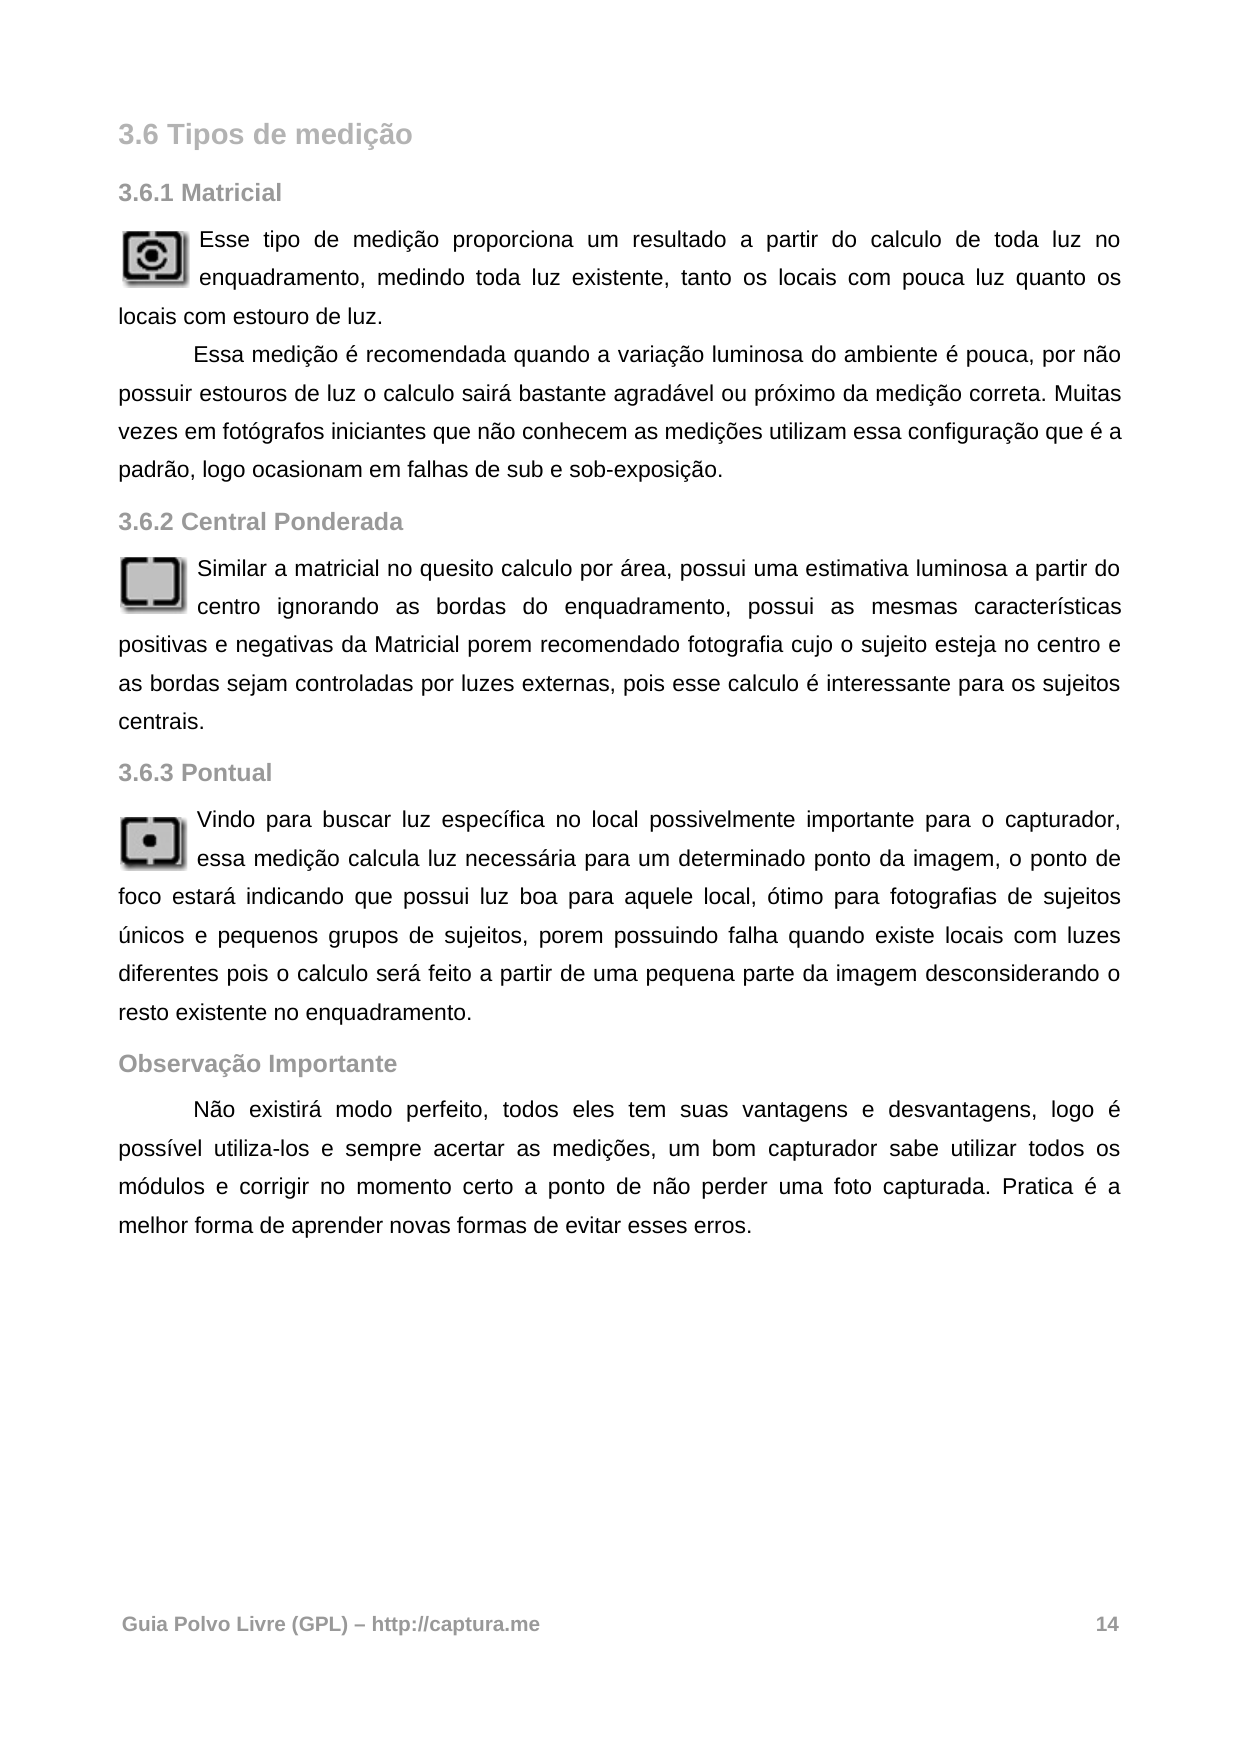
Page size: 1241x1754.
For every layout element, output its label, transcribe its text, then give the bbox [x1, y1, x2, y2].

picture [122, 231, 190, 288]
text Essa medição é recomendada quando a variação luminosa do ambiente é pouca, por não possuir estouros de luz o calculo sairá bastante agradável ou próximo da medição correta. Muitas vezes em fotógrafos iniciantes que não conhecem as medições utilizam essa configuração que é a padrão, logo ocasionam em falhas de sub e sob-exposição. [118, 342, 1122, 483]
subtitle 3.6.2 Central Ponderada [118, 507, 1122, 535]
text Esse tipo de medição proporciona um resultado a partir do calculo de toda luz no enquadramento, medindo toda luz existente, tanto os locais com pouca luz quanto os locais com estouro de luz. [118, 227, 1122, 329]
text Não existirá modo perfeito, todos eles tem suas vantagens e desvantagens, logo é possível utiliza-los e sempre acertar as medições, um bom capturador sabe utilizar todos os módulos e corrigir no momento certo a ponto de não perder uma foto capturada. Pratica é a melhor forma de aprender novas formas de evitar esses erros. [118, 1097, 1122, 1238]
subtitle Observação Importante [118, 1049, 1122, 1077]
text Vindo para buscar luz específica no local possivelmente importante para o capturador, essa medição calcula luz necessária para um determinado ponto da imagem, o ponto de foco estará indicando que possui luz boa para aquele local, ótimo para fotografias de sujeitos únicos e pequenos grupos de sujeitos, porem possuindo falha quando existe locais com luzes diferentes pois o calculo será feito a partir de uma pequena parte da imagem desconsiderando o resto existente no enquadramento. [118, 807, 1122, 1025]
text Similar a matricial no quesito calculo por área, possui uma estimativa luminosa a partir do centro ignorando as bordas do enquadramento, possui as mesmas características positivas e negativas da Matricial porem recomendado fotografia cujo o sujeito esteja no centro e as bordas sejam controladas por luzes externas, pois esse calculo é interessante para os sujeitos centrais. [118, 555, 1122, 734]
picture [120, 557, 188, 614]
subtitle 3.6.3 Pontual [118, 759, 1122, 787]
picture [120, 817, 188, 871]
subtitle 3.6.1 Matricial [118, 179, 1122, 207]
subtitle 3.6 Tipos de medição [118, 118, 1122, 151]
